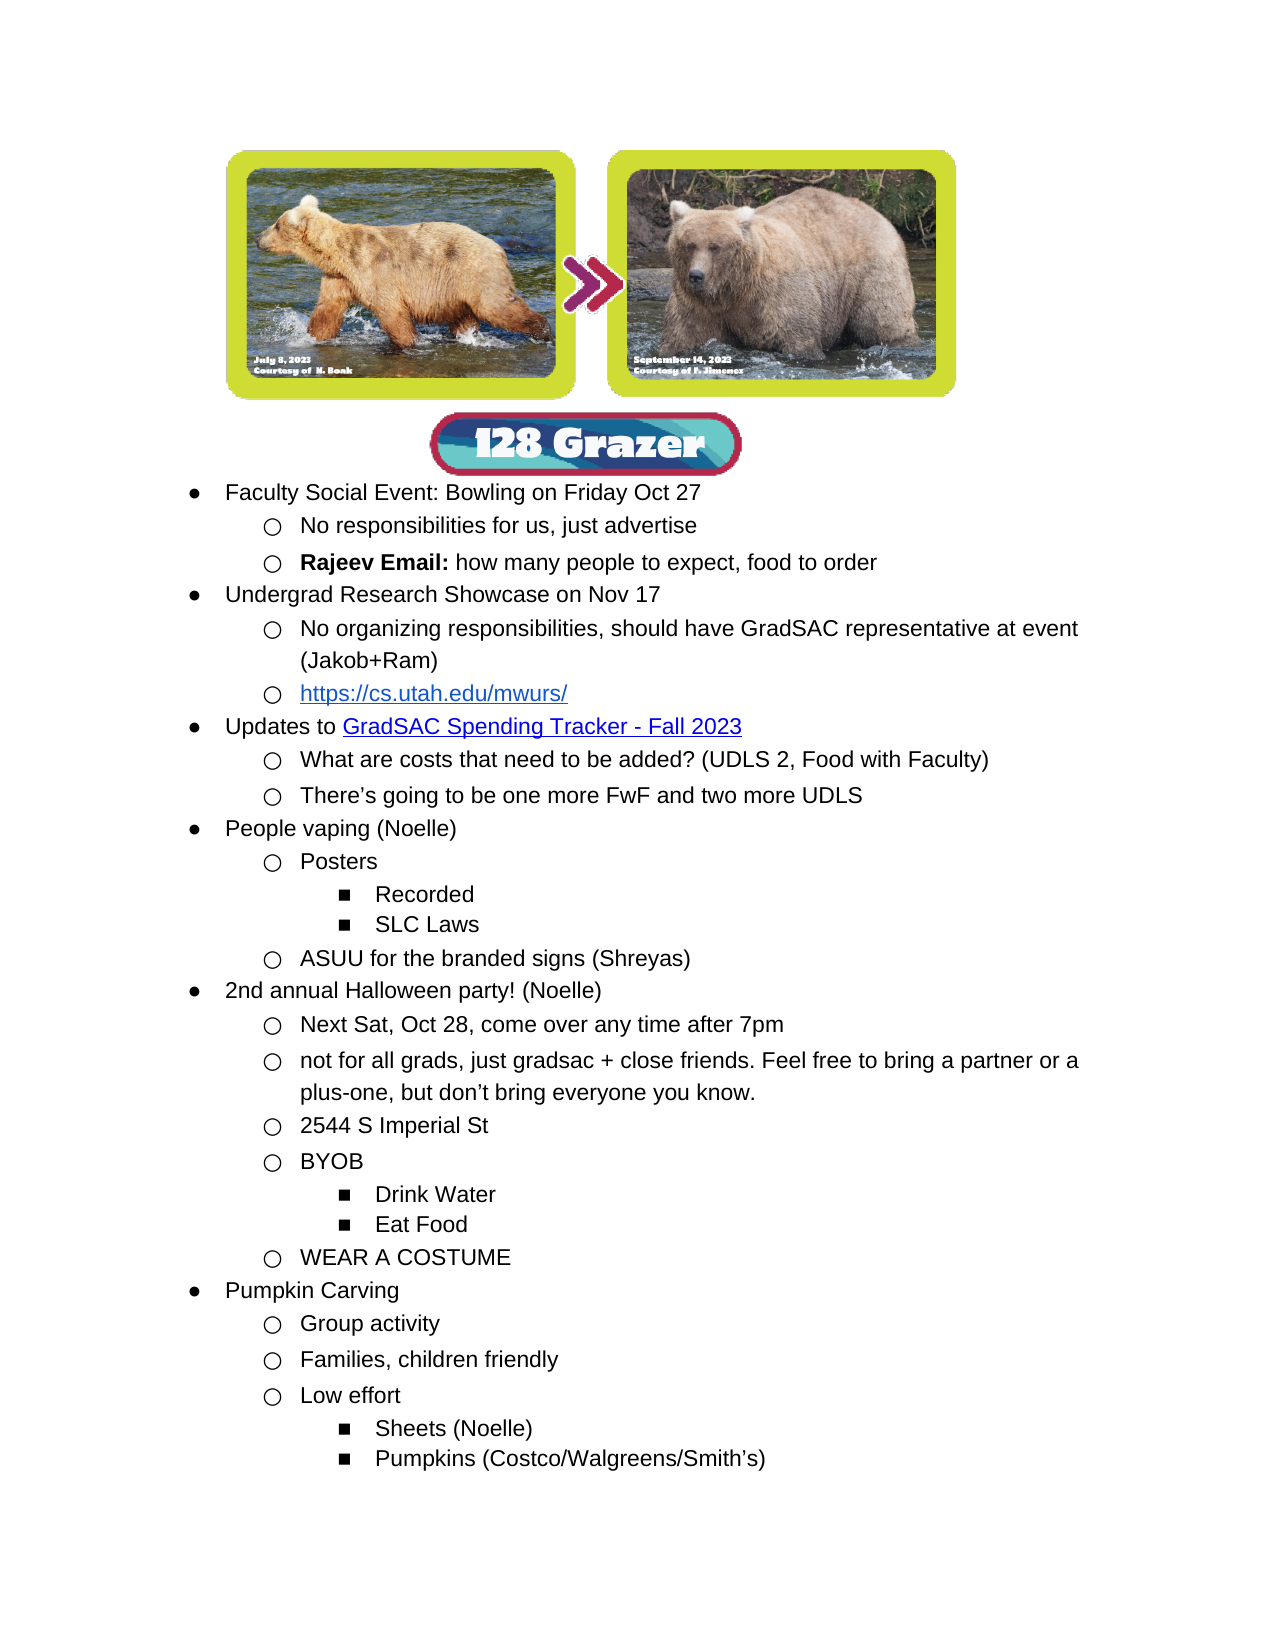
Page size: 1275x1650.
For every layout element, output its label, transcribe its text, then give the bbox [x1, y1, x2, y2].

list https://cs.utah.edu/mwurs/ [262, 677, 1125, 708]
list ASUU for the branded signs (Shreyas) [262, 941, 1125, 973]
list 2nd annual Halloween party! (Noelle) [187, 977, 1125, 1004]
list Eat Food [337, 1211, 1125, 1237]
list Posters [262, 845, 1125, 876]
list Families, children friendly [262, 1343, 1125, 1374]
list There’s going to be one more FwF and two more UDLS [262, 779, 1125, 810]
picture [225, 150, 964, 476]
list No responsibilities for us, just advertise [262, 509, 1125, 541]
list BYOB [262, 1145, 1125, 1176]
list Recorded [337, 881, 1125, 907]
list Group activity [262, 1307, 1125, 1338]
list Sheets (Noelle) [337, 1415, 1125, 1441]
list Undergrad Research Showcase on Nov 17 [187, 581, 1125, 608]
list Next Sat, Oct 28, come over any time after 7pm [262, 1008, 1125, 1039]
list Updates to GradSAC Spending Tracker - Fall 2023 [187, 713, 1125, 739]
list WEAR A COSTUME [262, 1241, 1125, 1272]
list Drink Water [337, 1181, 1125, 1207]
list Pumpkin Carving [187, 1277, 1125, 1303]
list not for all grads, just gradsac + close friends. Feel free to bring a partner or a plus-one, but don’t bring everyone you know. [262, 1043, 1125, 1105]
list No organizing responsibilities, should have GradSAC representative at event (Jakob+Ram) [262, 612, 1125, 673]
list SLC Laws [337, 911, 1125, 938]
list Rajeev Email: how many people to expect, food to order [262, 545, 1125, 577]
list [964, 150, 1125, 475]
list [187, 150, 225, 475]
list People vaping (Noelle) [187, 815, 1125, 841]
list What are costs that need to be added? (UDLS 2, Food with Faculty) [262, 743, 1125, 774]
list Pumpkins (Costco/Walgreens/Smith’s) [337, 1445, 1125, 1472]
list Faculty Social Event: Bowling on Friday Oct 27 [187, 479, 1125, 506]
list Low effort [262, 1379, 1125, 1410]
list 2544 S Imperial St [262, 1109, 1125, 1140]
